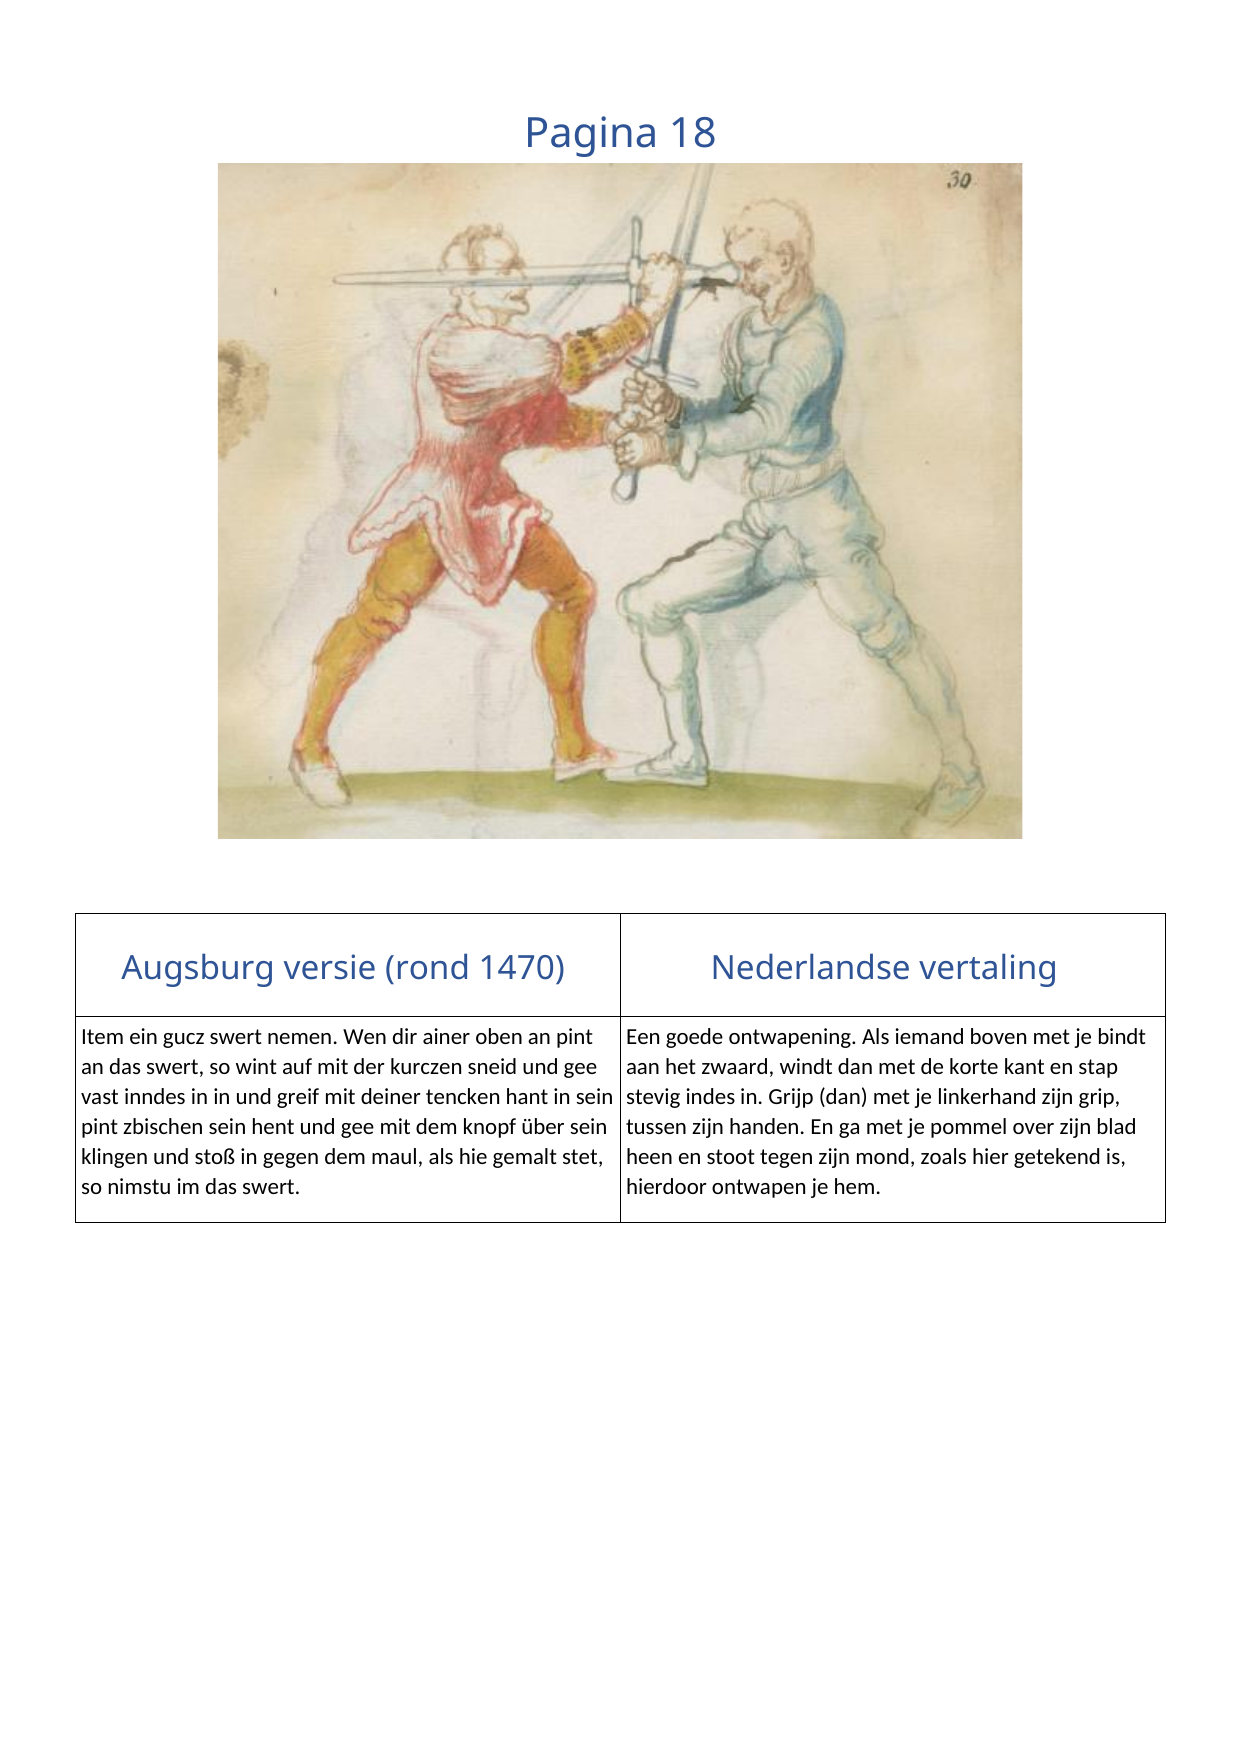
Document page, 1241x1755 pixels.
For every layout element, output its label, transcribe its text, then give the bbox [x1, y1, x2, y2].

table_header Augsburg versie (rond 1470) [76, 914, 620, 1016]
table_cell Item ein gucz swert nemen. Wen dir ainer oben an pint an das swert, so wint auf mit der kurczen sneid und gee vast inndes in in und greif mit deiner tencken hant in sein pint zbischen sein hent und gee mit dem knopf über sein klingen und stoß in gegen dem maul, als hie gemalt stet, so nimstu im das swert. [76, 1017, 620, 1222]
subtitle Pagina 18 [75, 103, 1165, 160]
table_header Nederlandse vertaling [621, 914, 1165, 1016]
picture [217, 163, 1023, 839]
table_cell Een goede ontwapening. Als iemand boven met je bindt aan het zwaard, windt dan met de korte kant en stap stevig indes in. Grijp (dan) met je linkerhand zijn grip, tussen zijn handen. En ga met je pommel over zijn blad heen en stoot tegen zijn mond, zoals hier getekend is, hierdoor ontwapen je hem. [621, 1017, 1165, 1222]
